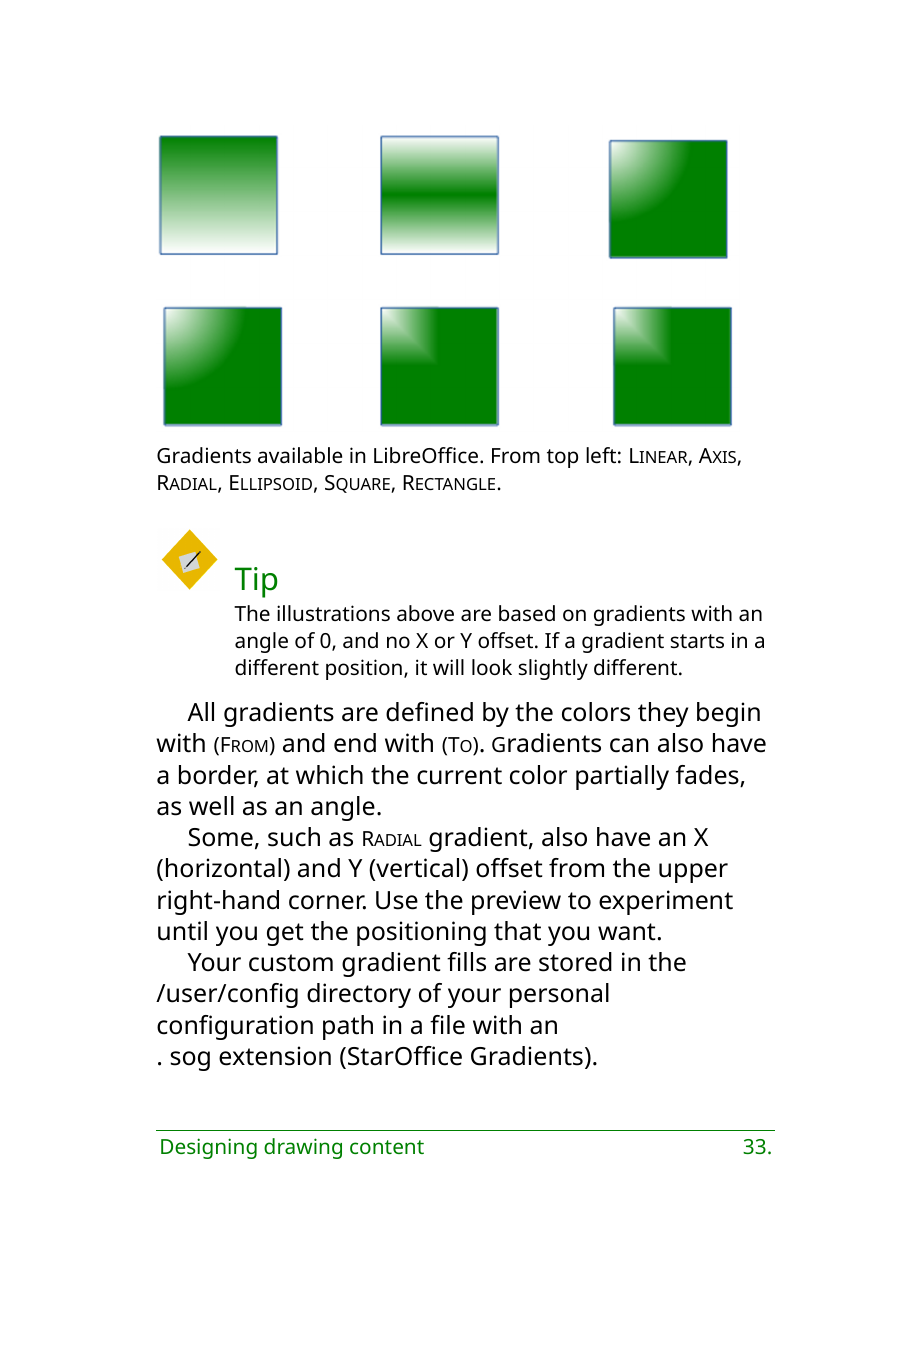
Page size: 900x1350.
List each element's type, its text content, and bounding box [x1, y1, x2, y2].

text Your custom gradient fills are stored in the /user/config directory of your personal configuration path in a file with an . sog extension (StarOffice Gradients). [156, 947, 775, 1072]
text All gradients are defined by the colors they begin with (From) and end with (To). Gradients can also have a border, at which the current color partially fades, as well as an angle. [156, 697, 775, 822]
picture [157, 528, 220, 591]
picture [156, 125, 740, 432]
table_header [156, 125, 775, 434]
text The illustrations above are based on gradients with an angle of 0, and no X or Y offset. If a gradient starts in a different position, it will look slightly different. [234, 600, 775, 681]
table_cell Gradients available in LibreOffice. From top left: Linear, Axis, Radial, Ellipsoid, Square, Rectangle. [156, 434, 775, 496]
text Some, such as Radial gradient, also have an X (horizontal) and Y (vertical) offset from the upper right-hand corner. Use the preview to experiment until you get the positioning that you want. [156, 822, 775, 947]
list Tip [156, 527, 775, 600]
